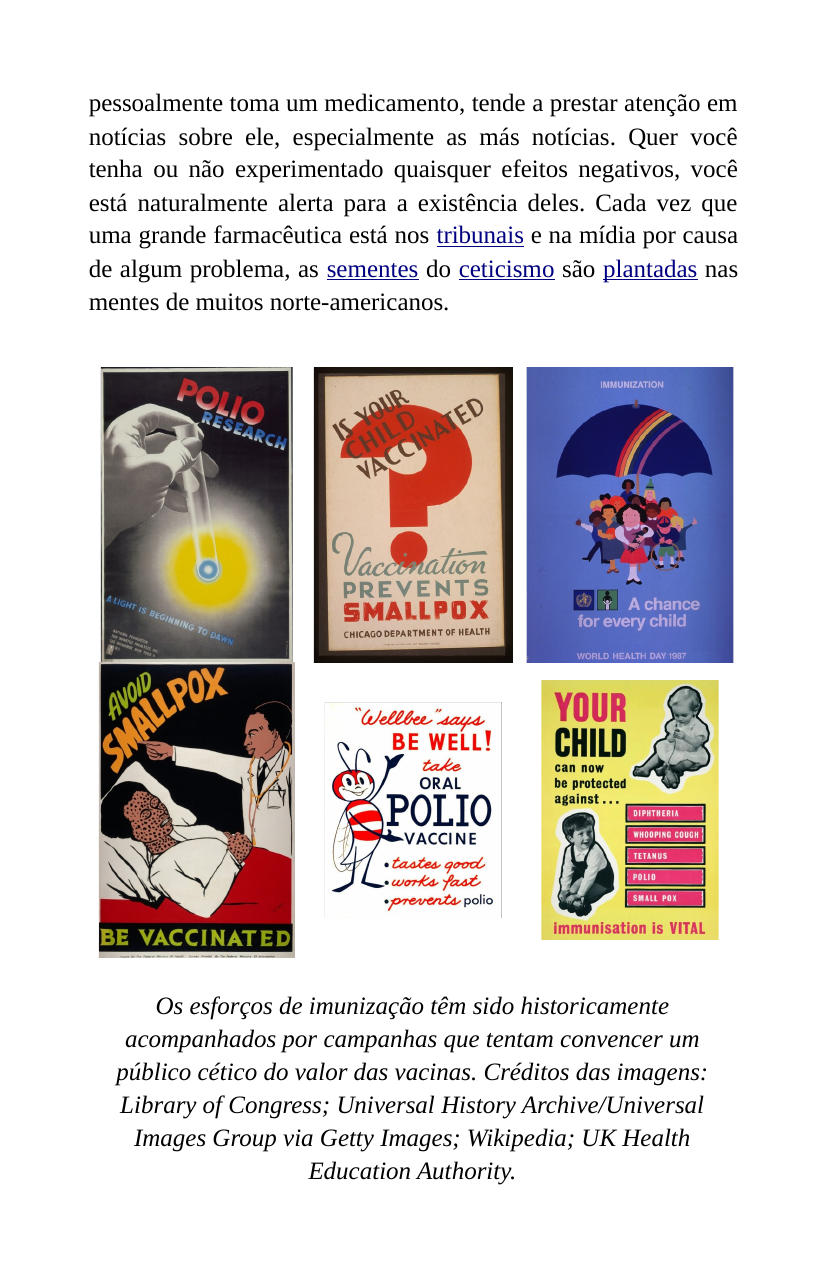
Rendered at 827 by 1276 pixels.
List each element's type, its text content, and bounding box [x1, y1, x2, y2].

picture [526, 367, 734, 663]
picture [541, 680, 719, 940]
table_header [513, 367, 522, 663]
text Os esforços de imunização têm sido historicamente acompanhados por campanhas que tentam convencer um público cético do valor das vacinas. Créditos das imagens: Library of Congress; Universal History Archive/Universal Images Group via Getty Images; Wikipedia; UK Health Education Authority. [88, 991, 738, 1185]
picture [313, 367, 513, 663]
table_header [305, 367, 313, 663]
table_cell [295, 663, 305, 958]
table_header [734, 367, 738, 663]
table_header [89, 367, 100, 663]
picture [324, 702, 502, 918]
table_header [522, 367, 526, 663]
table_cell [522, 663, 738, 958]
table_header [293, 367, 305, 663]
table_cell [305, 663, 522, 958]
picture [98, 367, 295, 958]
text pessoalmente toma um medicamento, tende a prestar atenção em notícias sobre ele, especialmente as más notícias. Quer você tenha ou não experimentado quaisquer efeitos negativos, você está naturalmente alerta para a existência deles. Cada vez que uma grande farmacêutica está nos tribunais e na mídia por causa de algum problema, as sementes do ceticismo são plantadas nas mentes de muitos norte-americanos. [88, 88, 738, 315]
table_cell [89, 663, 98, 958]
